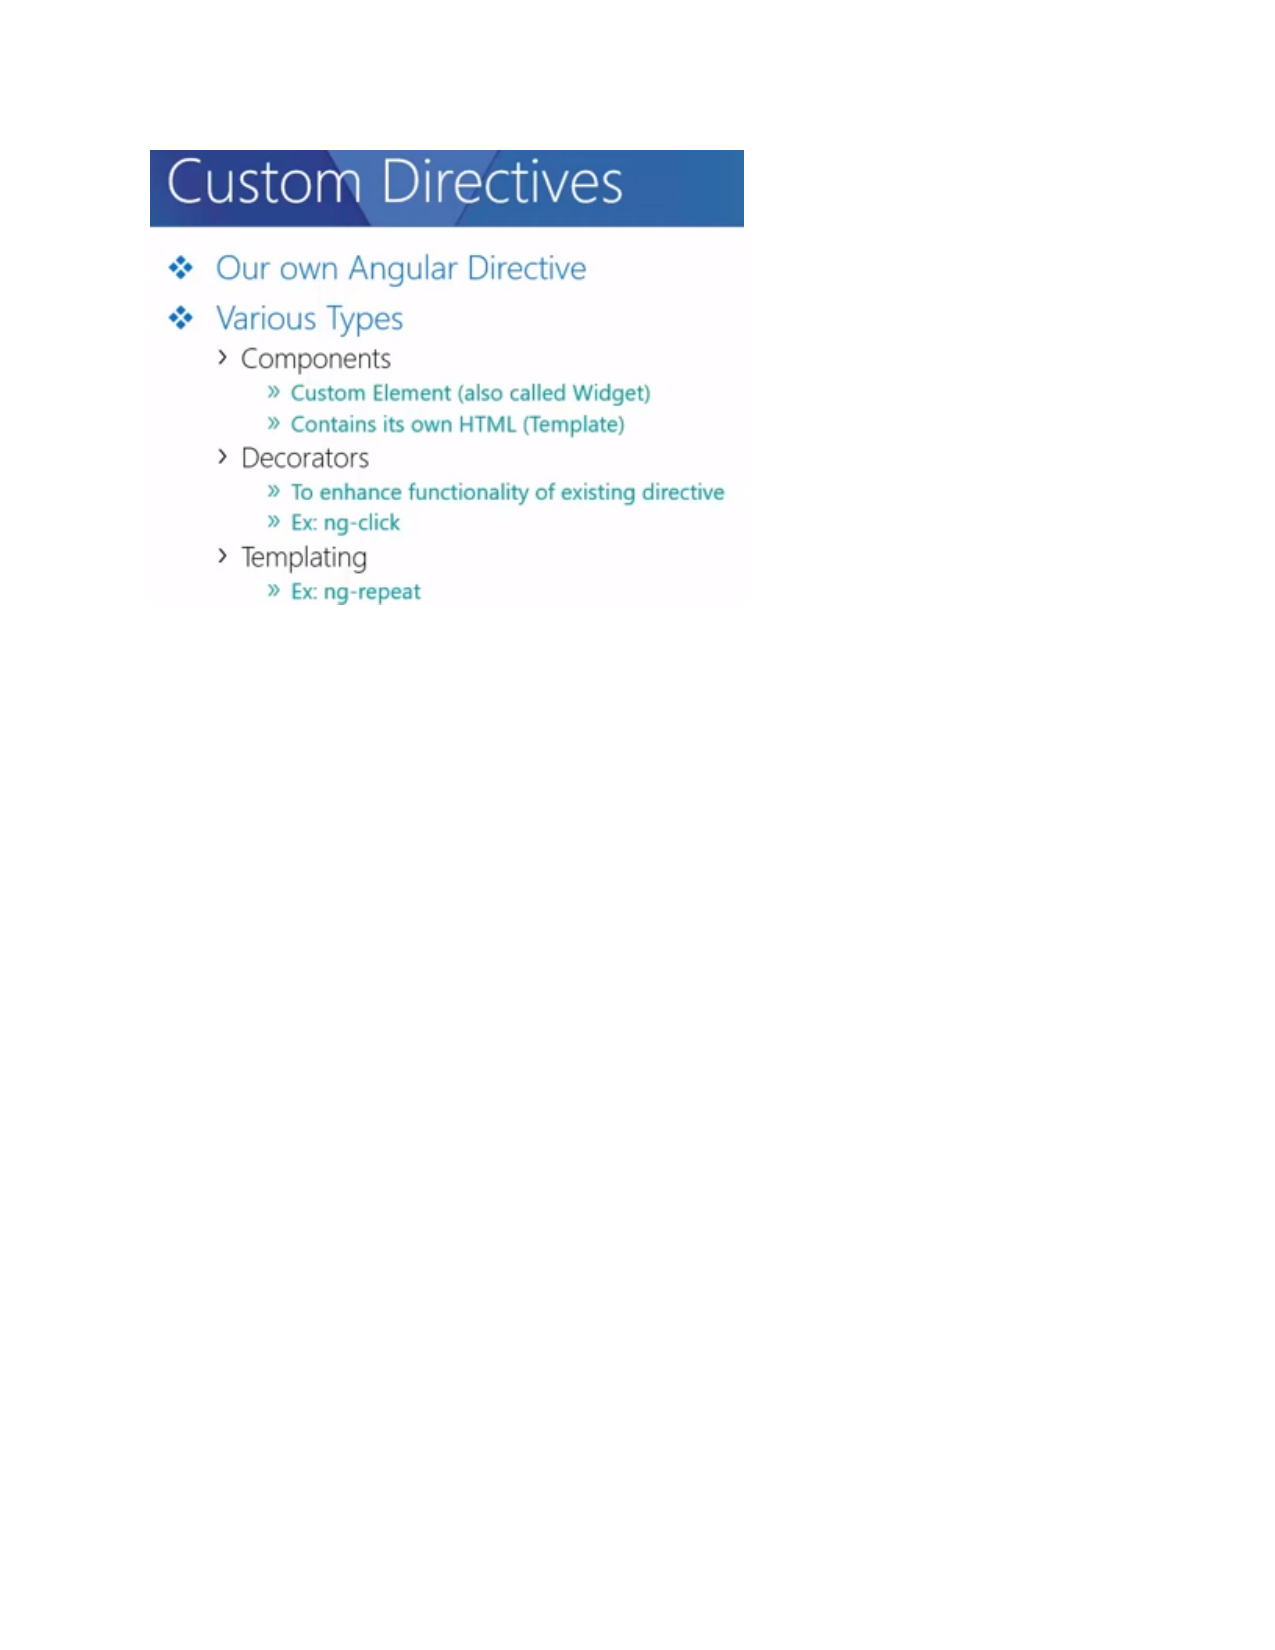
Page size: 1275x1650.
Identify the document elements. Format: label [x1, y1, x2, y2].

picture [150, 150, 744, 605]
